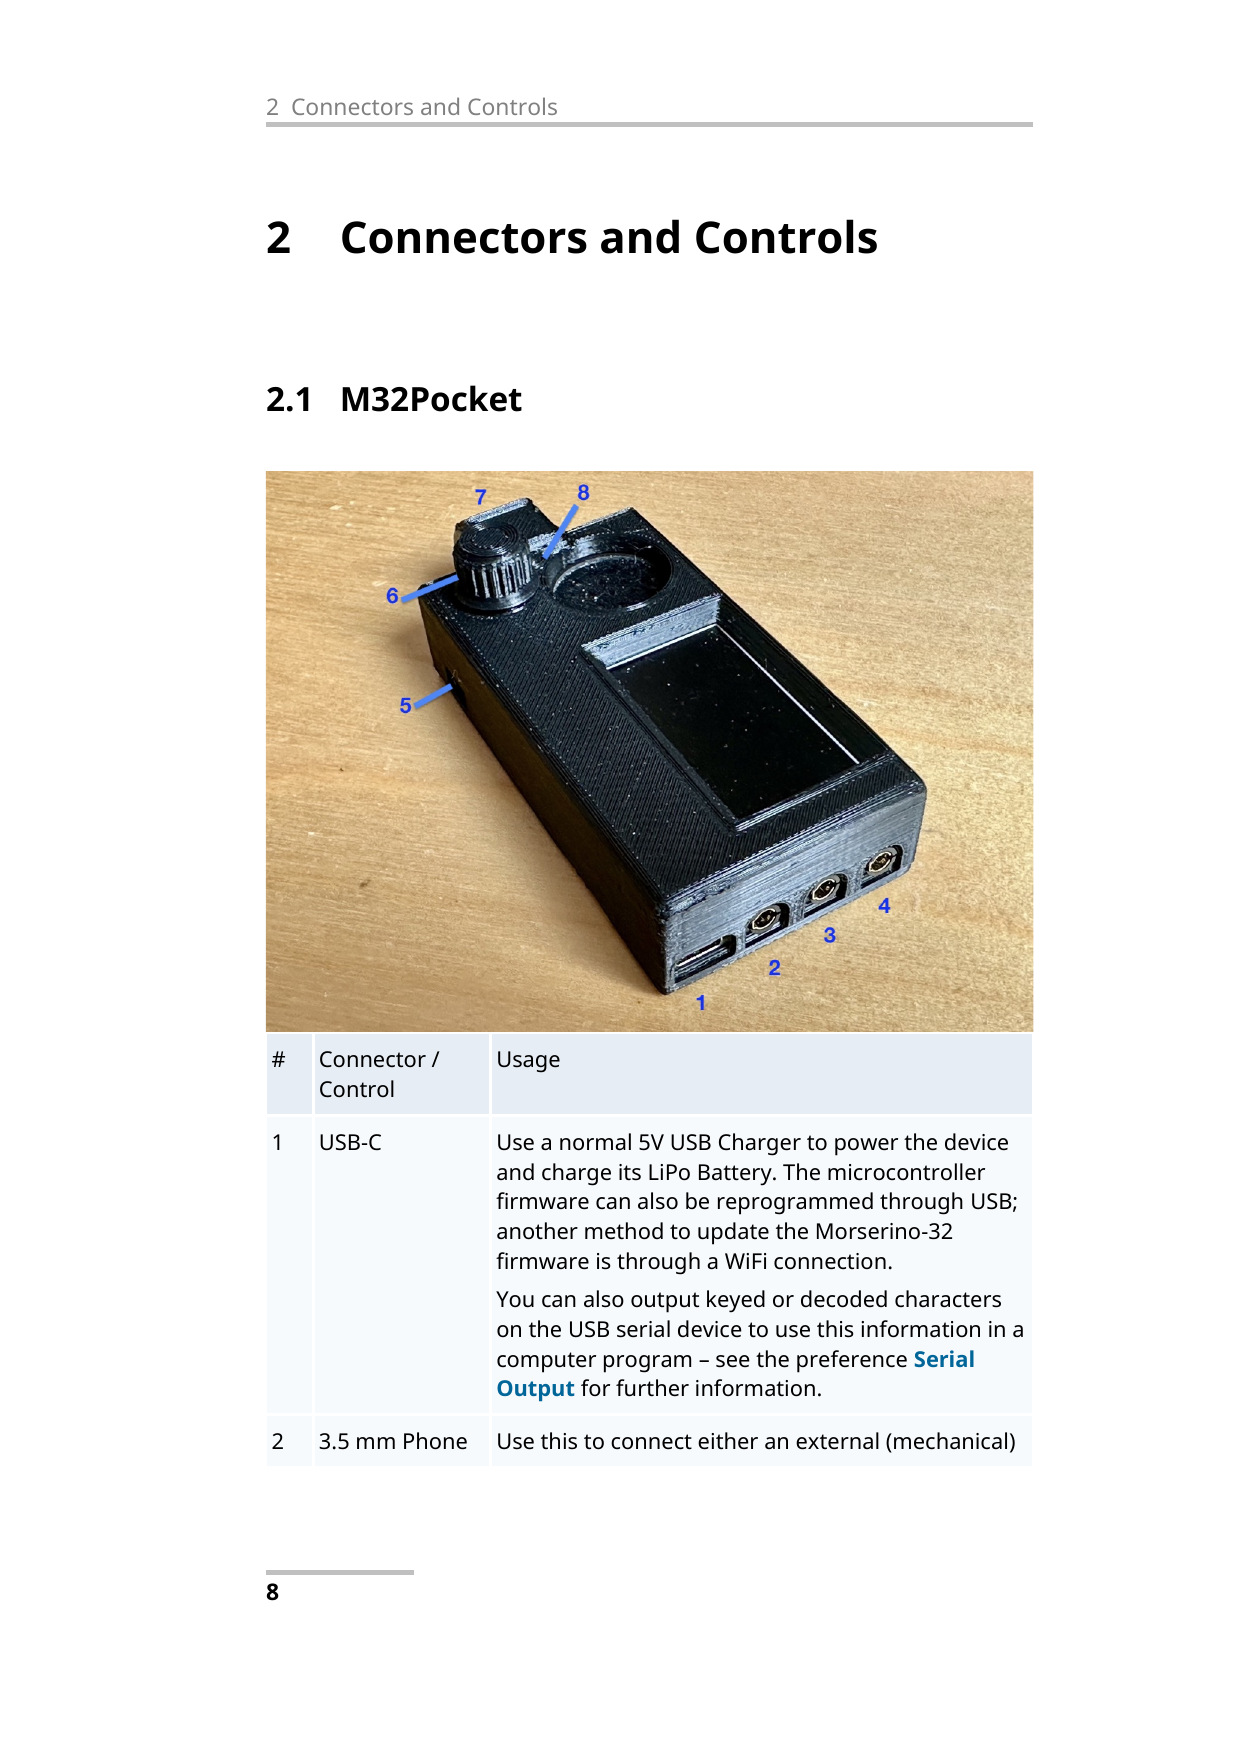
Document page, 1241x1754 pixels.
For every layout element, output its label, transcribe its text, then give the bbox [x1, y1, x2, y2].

subtitle M32Pocket [266, 375, 1033, 421]
subtitle Connectors and Controls [266, 207, 1033, 266]
table_header Usage [492, 1034, 1032, 1114]
table_header Connector / Control [315, 1034, 489, 1114]
table_header # [267, 1034, 312, 1114]
table_cell 1 [267, 1117, 312, 1413]
table_cell USB-C [315, 1117, 489, 1413]
table_cell 2 [267, 1416, 312, 1466]
picture [265, 471, 1034, 1032]
table_cell Use a normal 5V USB Charger to power the device and charge its LiPo Battery. The microcontroller firmware can also be reprogrammed through USB; another method to update the Morserino-32 firmware is through a WiFi connection. You can also output keyed or decoded characters on the USB serial device to use this information in a computer program – see the preference Serial Output for further information. [492, 1117, 1032, 1413]
table_cell 3.5 mm Phone [315, 1416, 489, 1466]
table_cell Use this to connect either an external (mechanical) [492, 1416, 1032, 1466]
